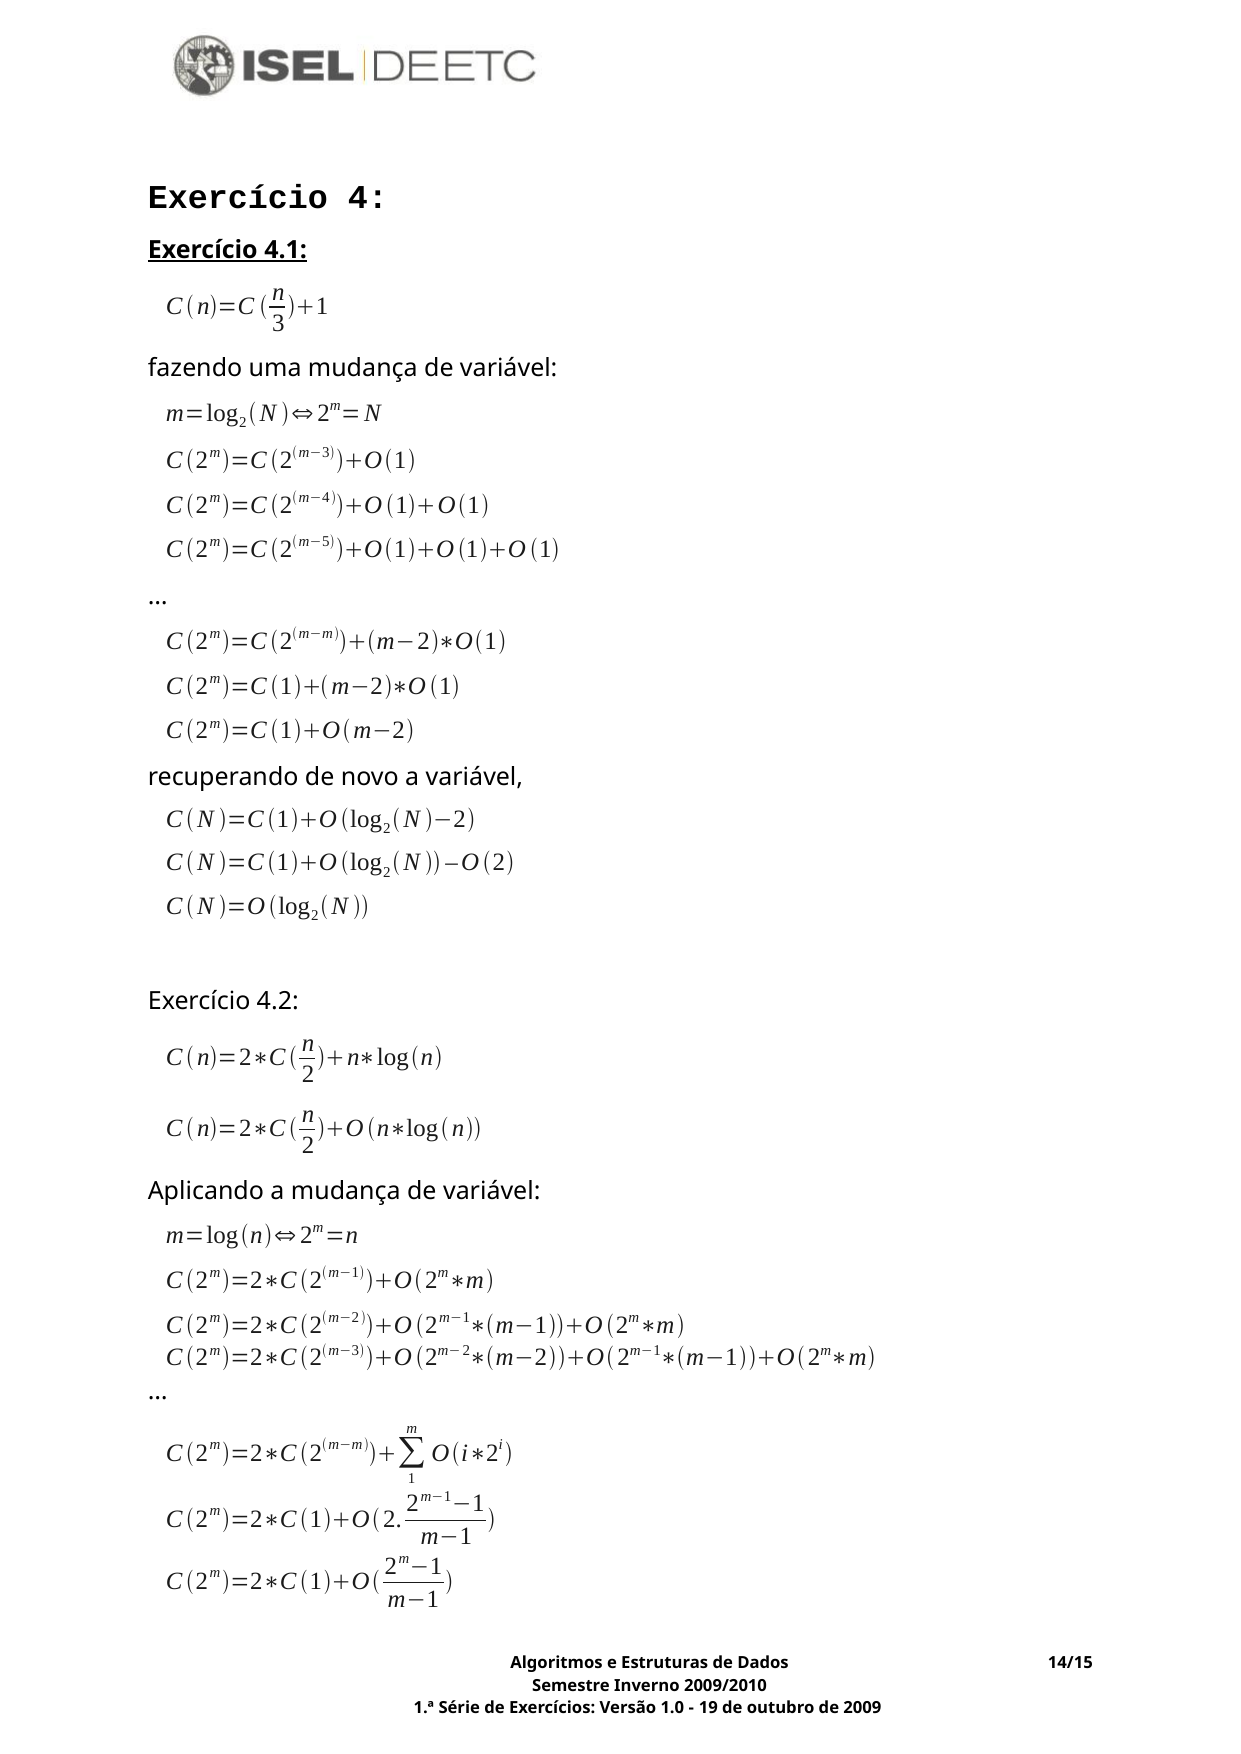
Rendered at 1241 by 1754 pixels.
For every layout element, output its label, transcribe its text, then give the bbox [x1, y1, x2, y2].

text fazendo uma mudança de variável: [148, 349, 1093, 383]
text … [148, 578, 1093, 612]
text Exercício 4.2: [148, 983, 1093, 1017]
text recuperando de novo a variável, [148, 759, 1093, 793]
text … [148, 1373, 1093, 1407]
text Aplicando a mudança de variável: [148, 1172, 1093, 1206]
picture [164, 20, 566, 121]
subtitle Exercício 4: [148, 181, 1093, 219]
text Exercício 4.1: [148, 232, 1093, 266]
